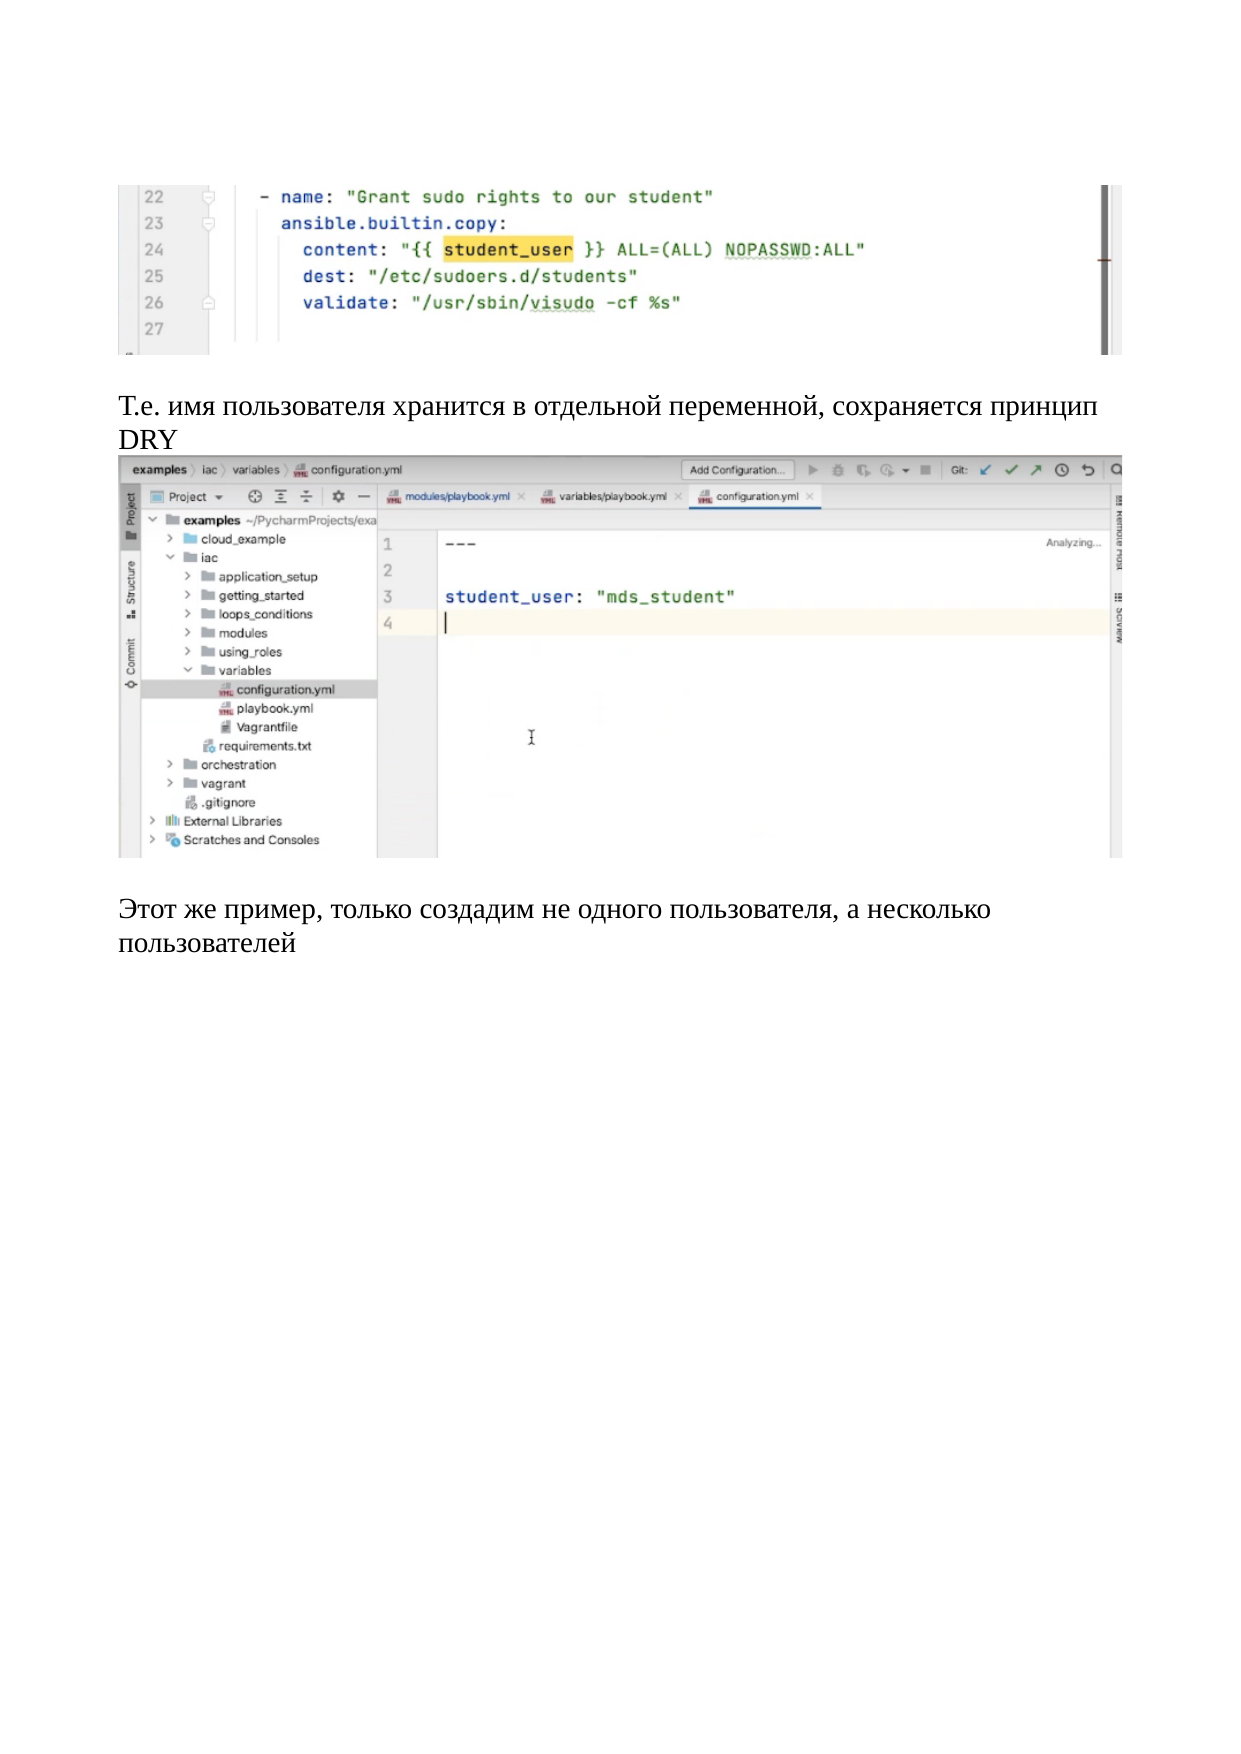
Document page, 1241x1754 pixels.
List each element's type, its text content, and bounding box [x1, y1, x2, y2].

text Этот же пример, только создадим не одного пользователя, а несколько пользователей [118, 891, 1122, 958]
text Т.е. имя пользователя хранится в отдельной переменной, сохраняется принцип DRY [118, 388, 1122, 455]
picture [118, 185, 1123, 355]
picture [118, 455, 1123, 858]
